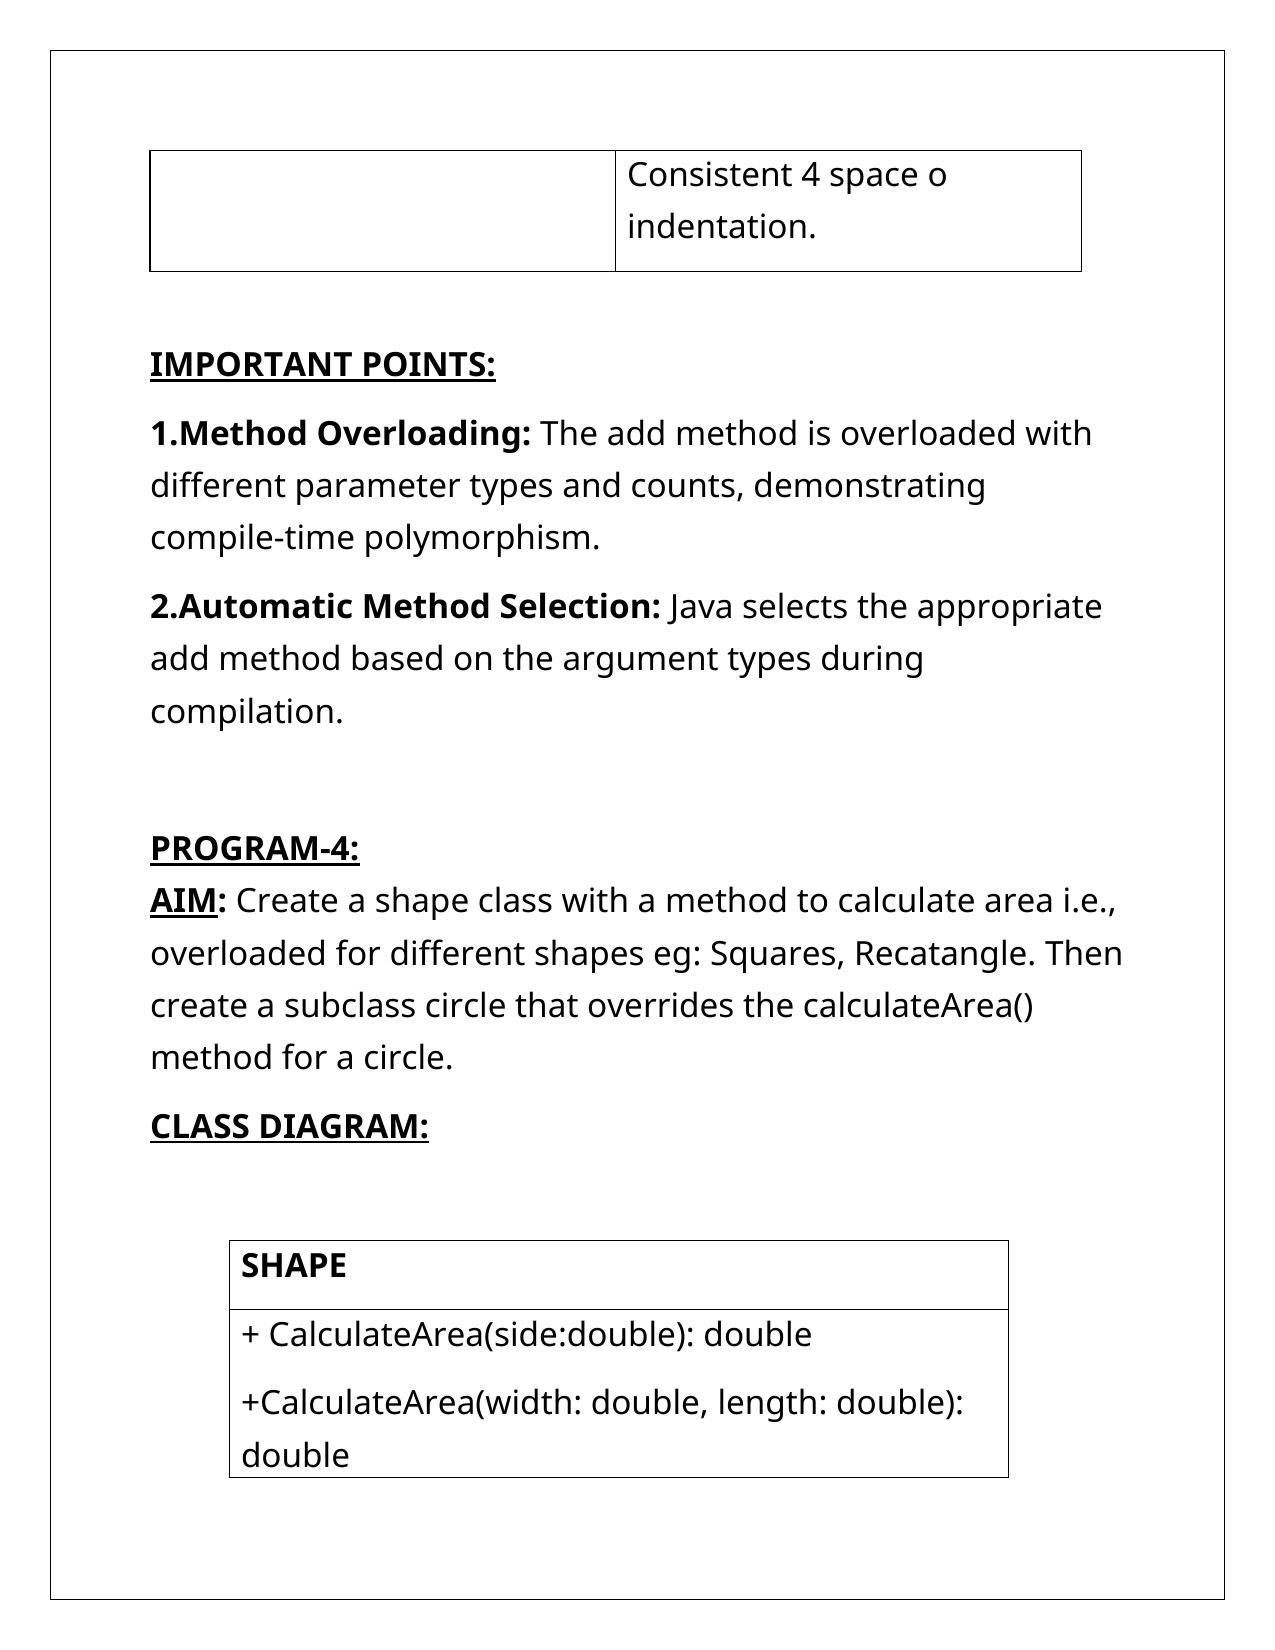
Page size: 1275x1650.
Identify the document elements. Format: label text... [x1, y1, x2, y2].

text 1.Method Overloading: The add method is overloaded with different parameter types and counts, demonstrating compile-time polymorphism. [150, 410, 1125, 559]
table_cell [151, 151, 615, 271]
table_header SHAPE [230, 1241, 1008, 1309]
table_cell + CalculateArea(side:double): double +CalculateArea(width: double, length: double): double [230, 1310, 1008, 1477]
text PROGRAM-4: AIM: Create a shape class with a method to calculate area i.e., overloaded for different shapes eg: Squares, Recatangle. Then create a subclass circle that overrides the calculateArea() method for a circle. [150, 825, 1125, 1079]
text IMPORTANT POINTS: [150, 341, 1125, 386]
text 2.Automatic Method Selection: Java selects the appropriate add method based on the argument types during compilation. [150, 583, 1125, 733]
table_cell Consistent 4 space o indentation. [616, 151, 1081, 271]
text CLASS DIAGRAM: [150, 1103, 1125, 1148]
